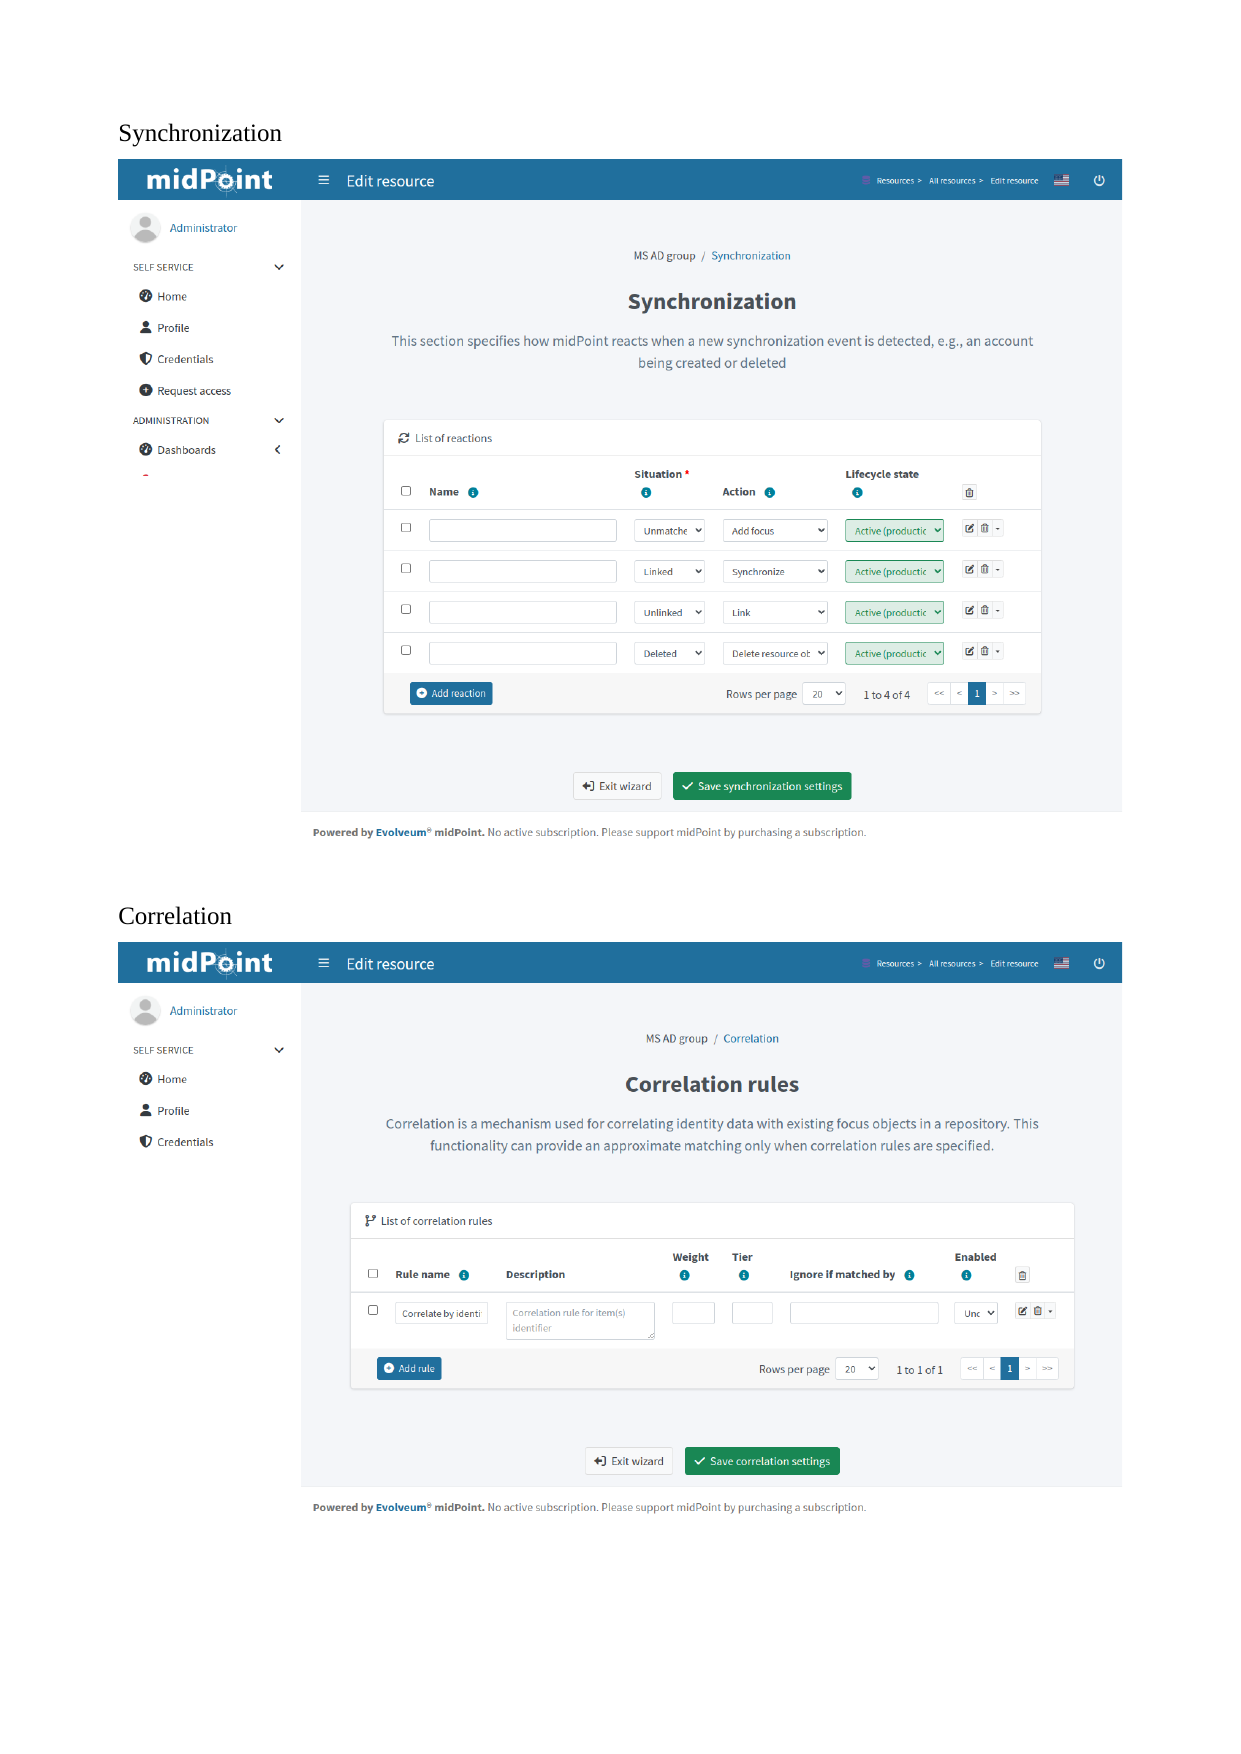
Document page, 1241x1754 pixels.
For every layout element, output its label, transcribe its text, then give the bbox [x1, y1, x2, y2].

subtitle Synchronization [118, 118, 1122, 147]
subtitle Correlation [118, 901, 1122, 930]
picture [118, 942, 1123, 1527]
picture [118, 159, 1123, 852]
